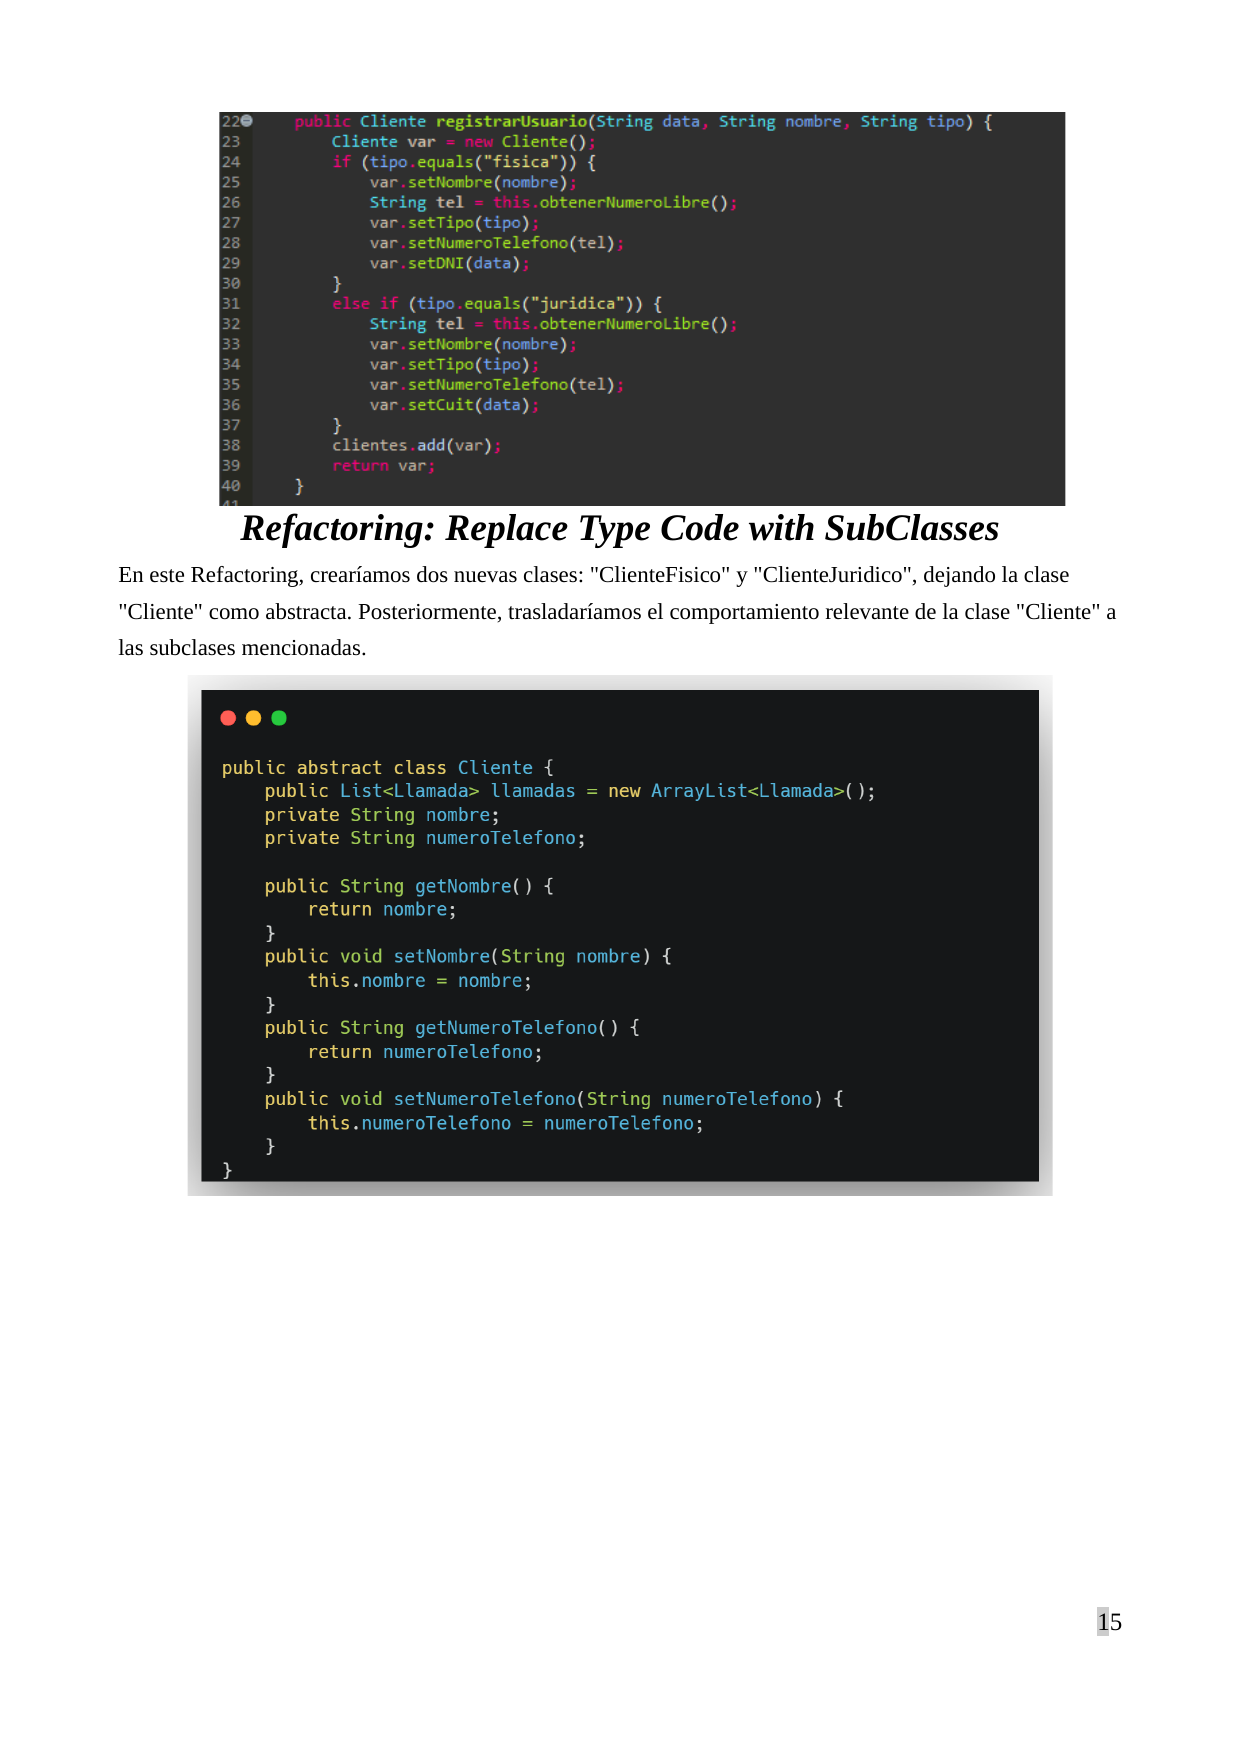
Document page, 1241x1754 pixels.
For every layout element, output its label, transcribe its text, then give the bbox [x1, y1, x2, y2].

subtitle Refactoring: Replace Type Code with SubClasses [118, 118, 1122, 549]
text En este Refactoring, crearíamos dos nuevas clases: "ClienteFisico" y "ClienteJuridico", dejando la clase "Cliente" como abstracta. Posteriormente, trasladaríamos el comportamiento relevante de la clase "Cliente" a las subclases mencionadas. [118, 561, 1122, 661]
picture [187, 675, 1053, 1196]
picture [219, 112, 1066, 506]
